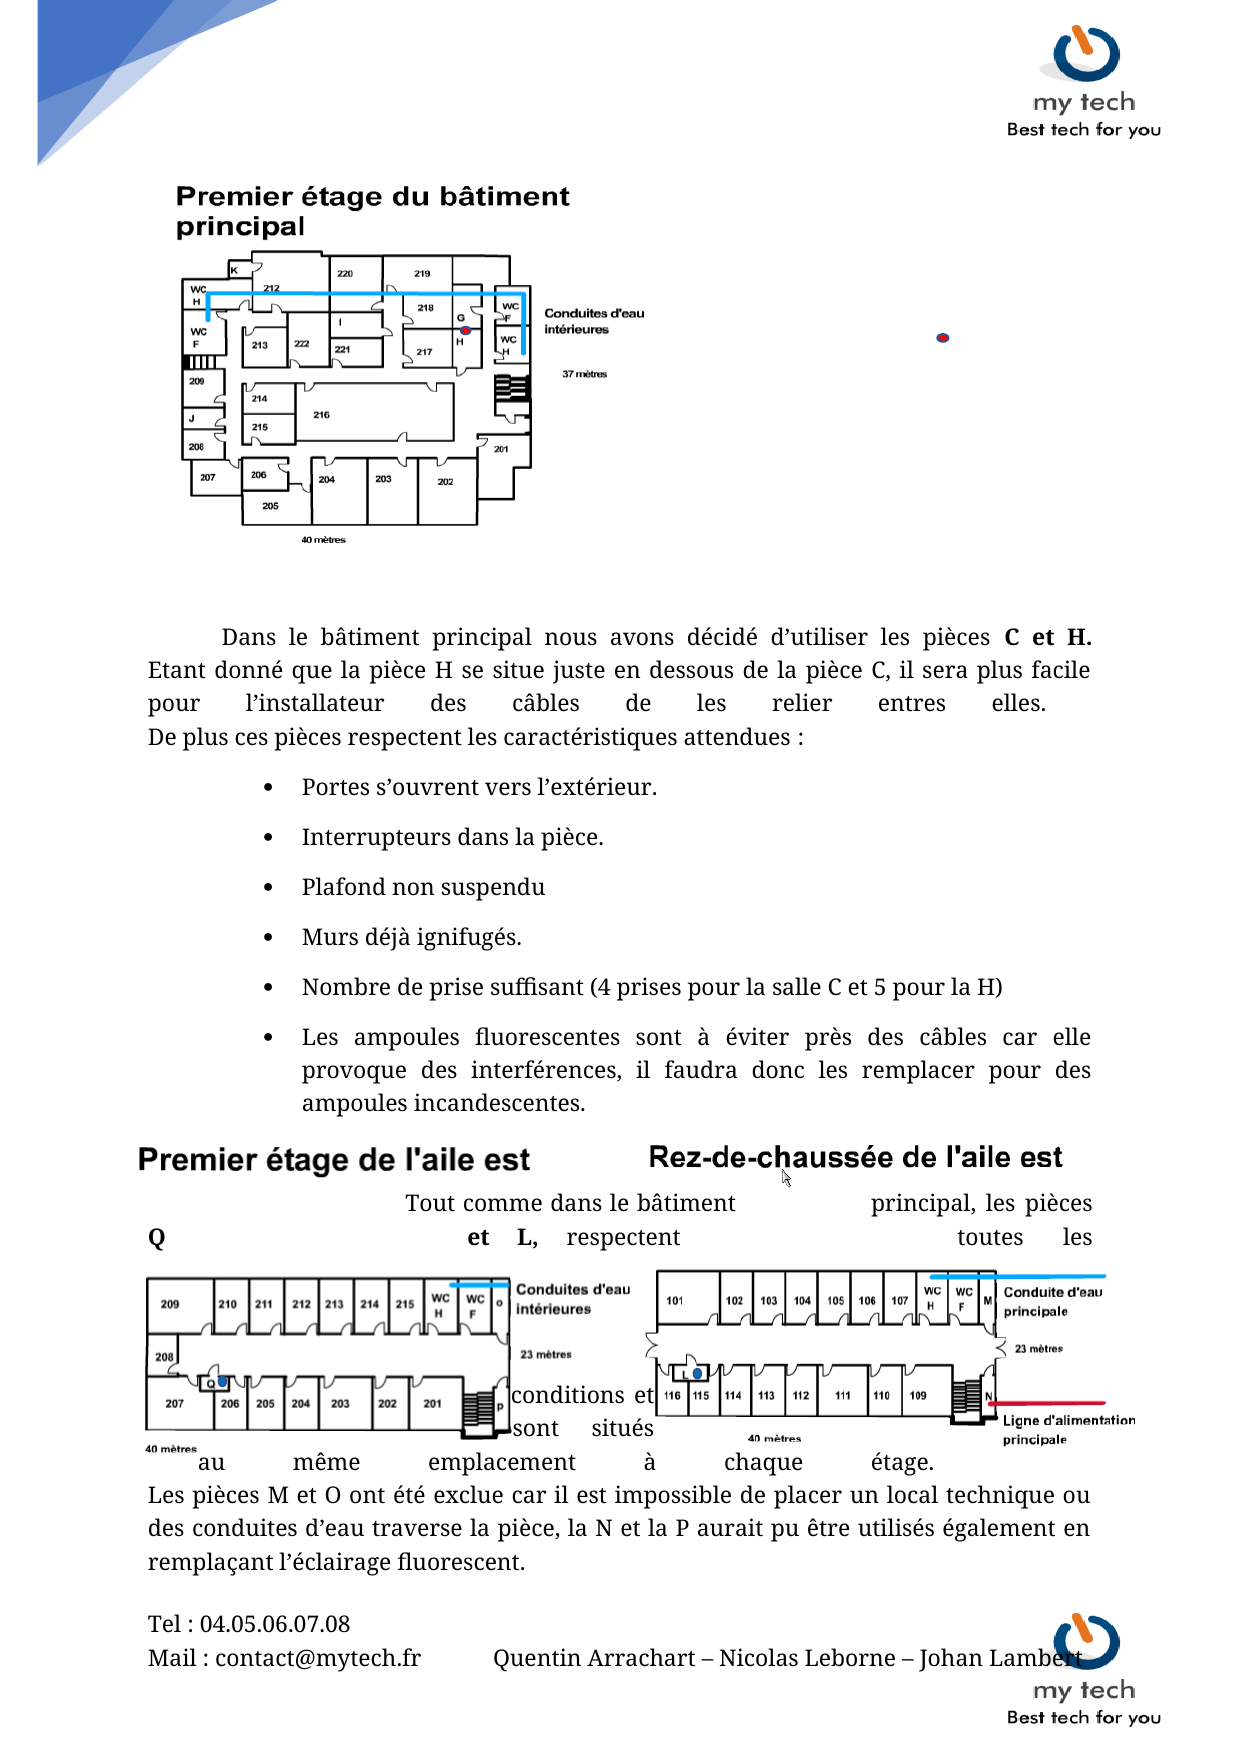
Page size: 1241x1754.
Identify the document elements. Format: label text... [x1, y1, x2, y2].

list Plafond non suspendu [264, 869, 1093, 902]
text Tout comme dans le bâtiment principal, les pièces Q et L, respectent toutes les conditions et sont situés au même emplacement à chaque étage. Les pièces M et O ont été exclue car il est impossible de placer un local technique ou des conduites d’eau traverse la pièce, la N et la P aurait pu être utilisés également en remplaçant l’éclairage fluorescent. [148, 1185, 1093, 1577]
list Portes s’ouvrent vers l’extérieur. [264, 769, 1093, 802]
list Interrupteurs dans la pièce. [264, 819, 1093, 852]
text Dans le bâtiment principal nous avons décidé d’utiliser les pièces C et H. Etant donné que la pièce H se situe juste en dessous de la pièce C, il sera plus facile pour l’installateur des câbles de les relier entres elles. De plus ces pièces respectent les caractéristiques attendues : [148, 619, 1093, 752]
list Murs déjà ignifugés. [264, 919, 1093, 952]
list Les ampoules fluorescentes sont à éviter près des câbles car elle provoque des interférences, il faudra donc les remplacer pour des ampoules incandescentes. [264, 1019, 1093, 1119]
list Nombre de prise suffisant (4 prises pour la salle C et 5 pour la H) [264, 969, 1093, 1002]
